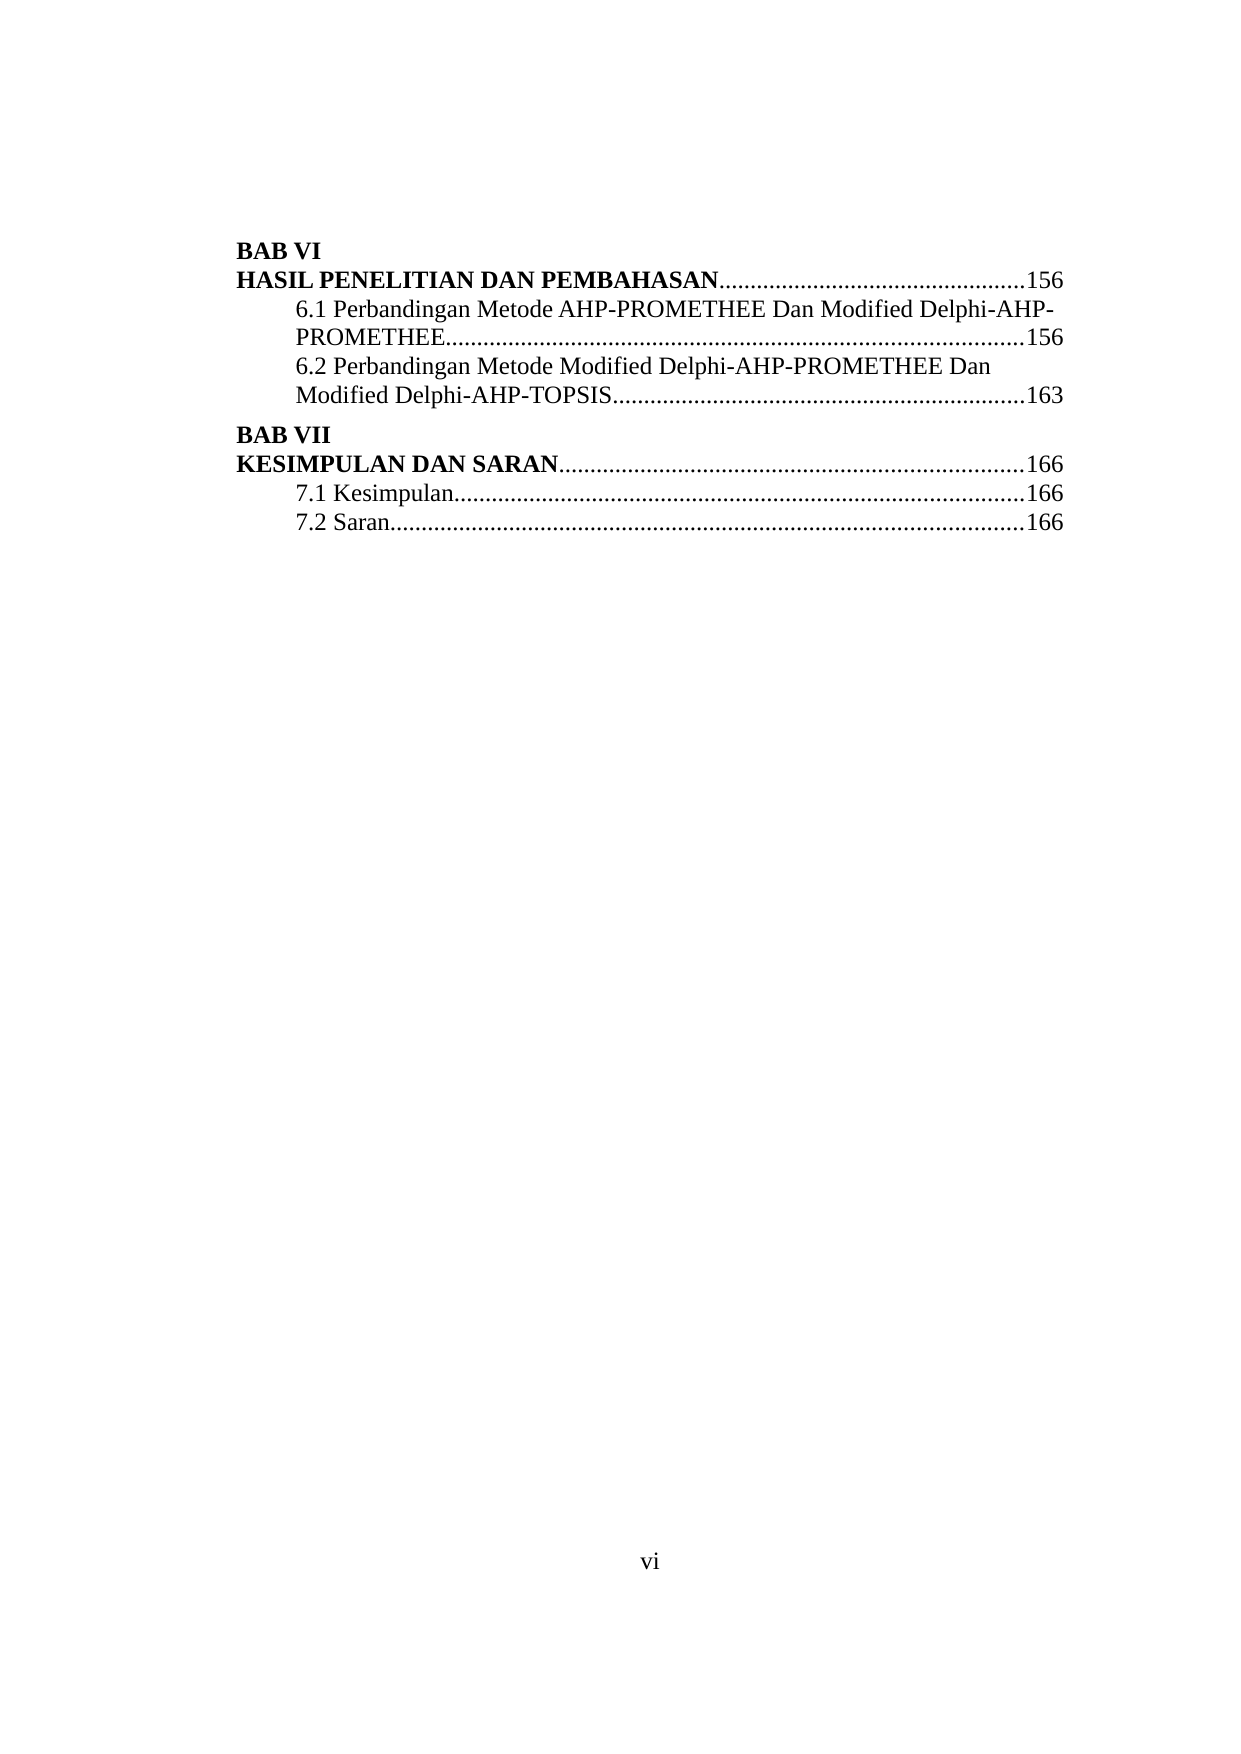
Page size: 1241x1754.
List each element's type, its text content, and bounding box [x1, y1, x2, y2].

text Bab VI HASIL PENELITIAN DAN PEMBAHASAN 156 [236, 236, 1063, 294]
text 7.2 saran 166 [295, 507, 1063, 536]
text Bab VII KESIMPULAN dan saran 166 [236, 421, 1063, 478]
text 6.2 perbandingan metode Modified delphi-AHP-PROMETHEE dan Modified delphi-AHP-TOPSIS 163 [295, 351, 1063, 409]
text 7.1 Kesimpulan 166 [295, 478, 1063, 507]
text 6.1 Perbandingan metode aHP-PROMETHEE dan Modified delphi-AHP-PROMETHEE 156 [295, 294, 1063, 351]
